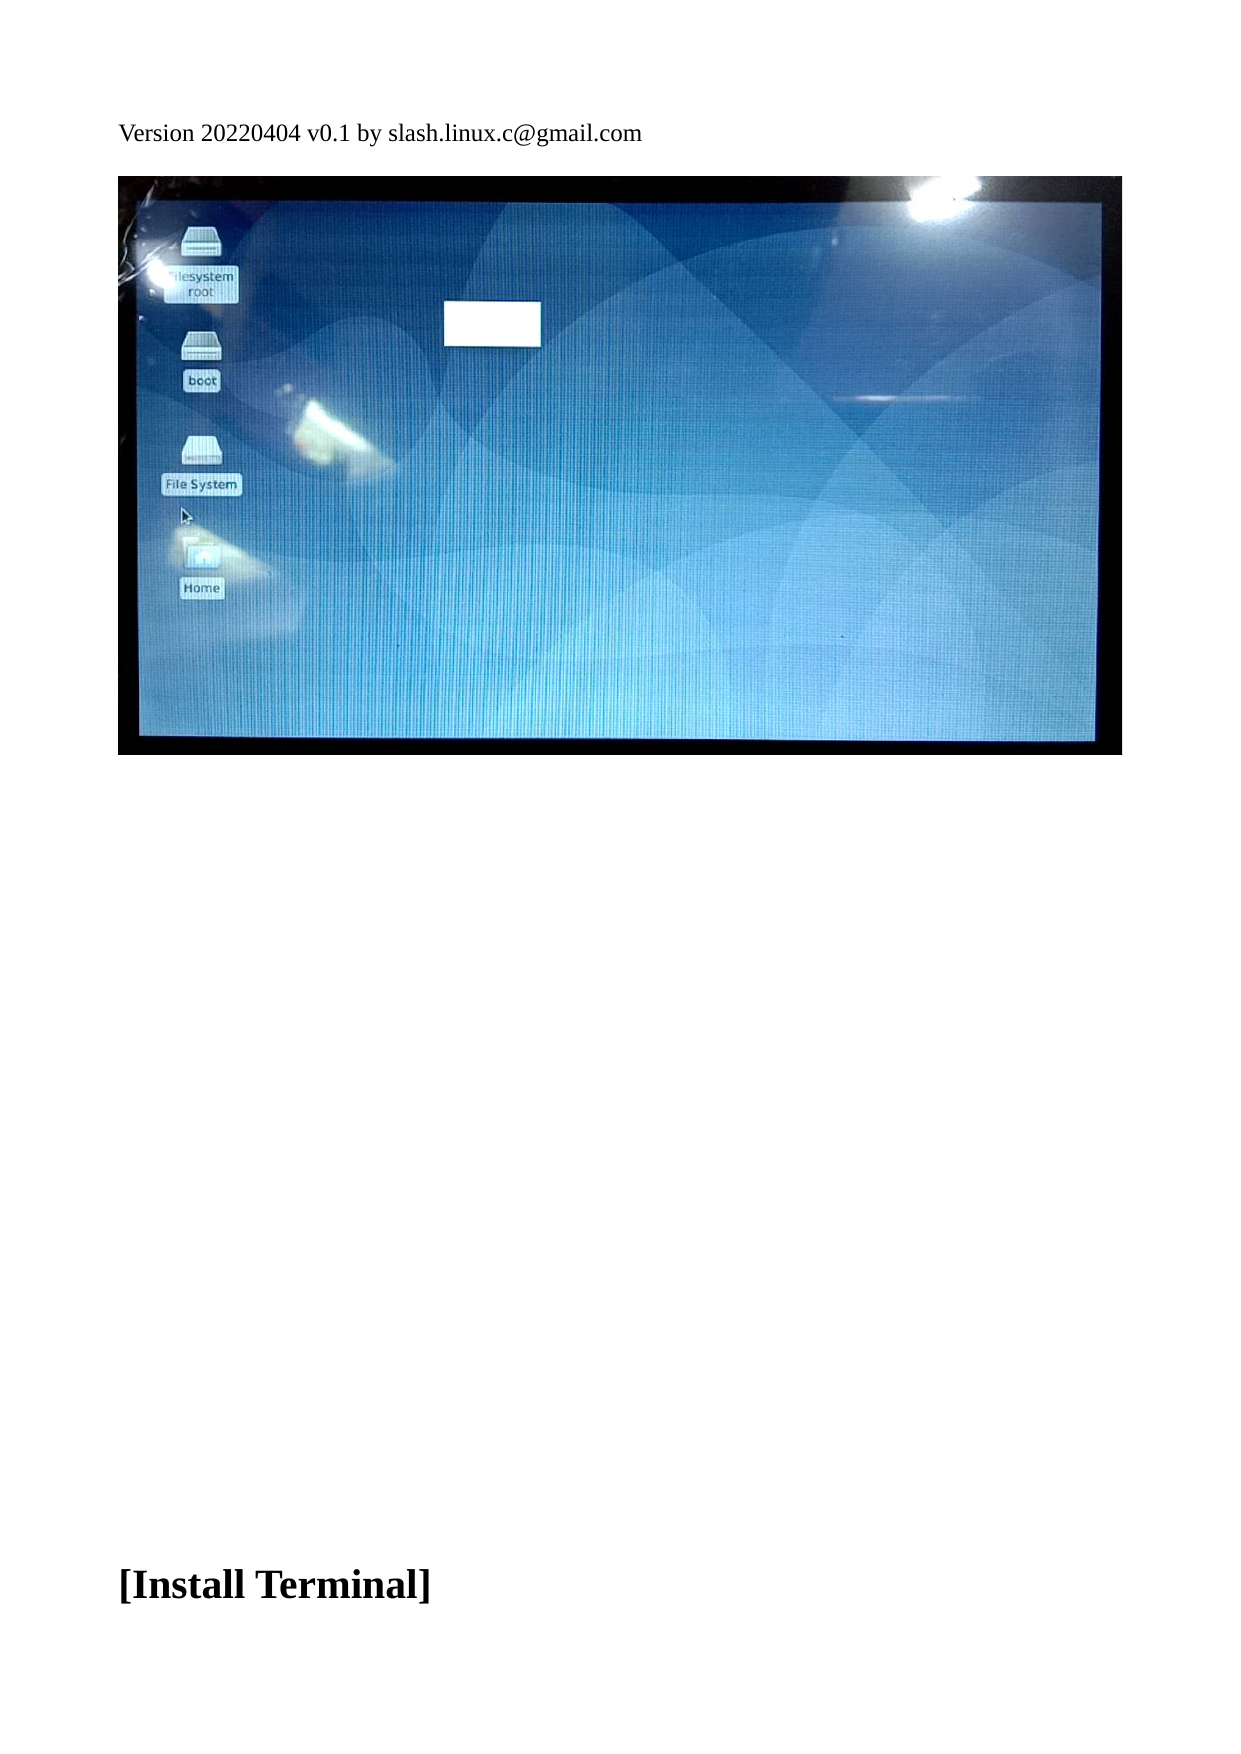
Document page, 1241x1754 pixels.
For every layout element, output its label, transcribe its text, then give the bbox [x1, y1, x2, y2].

picture [118, 176, 1123, 755]
text [Install Terminal] [118, 1560, 1122, 1608]
